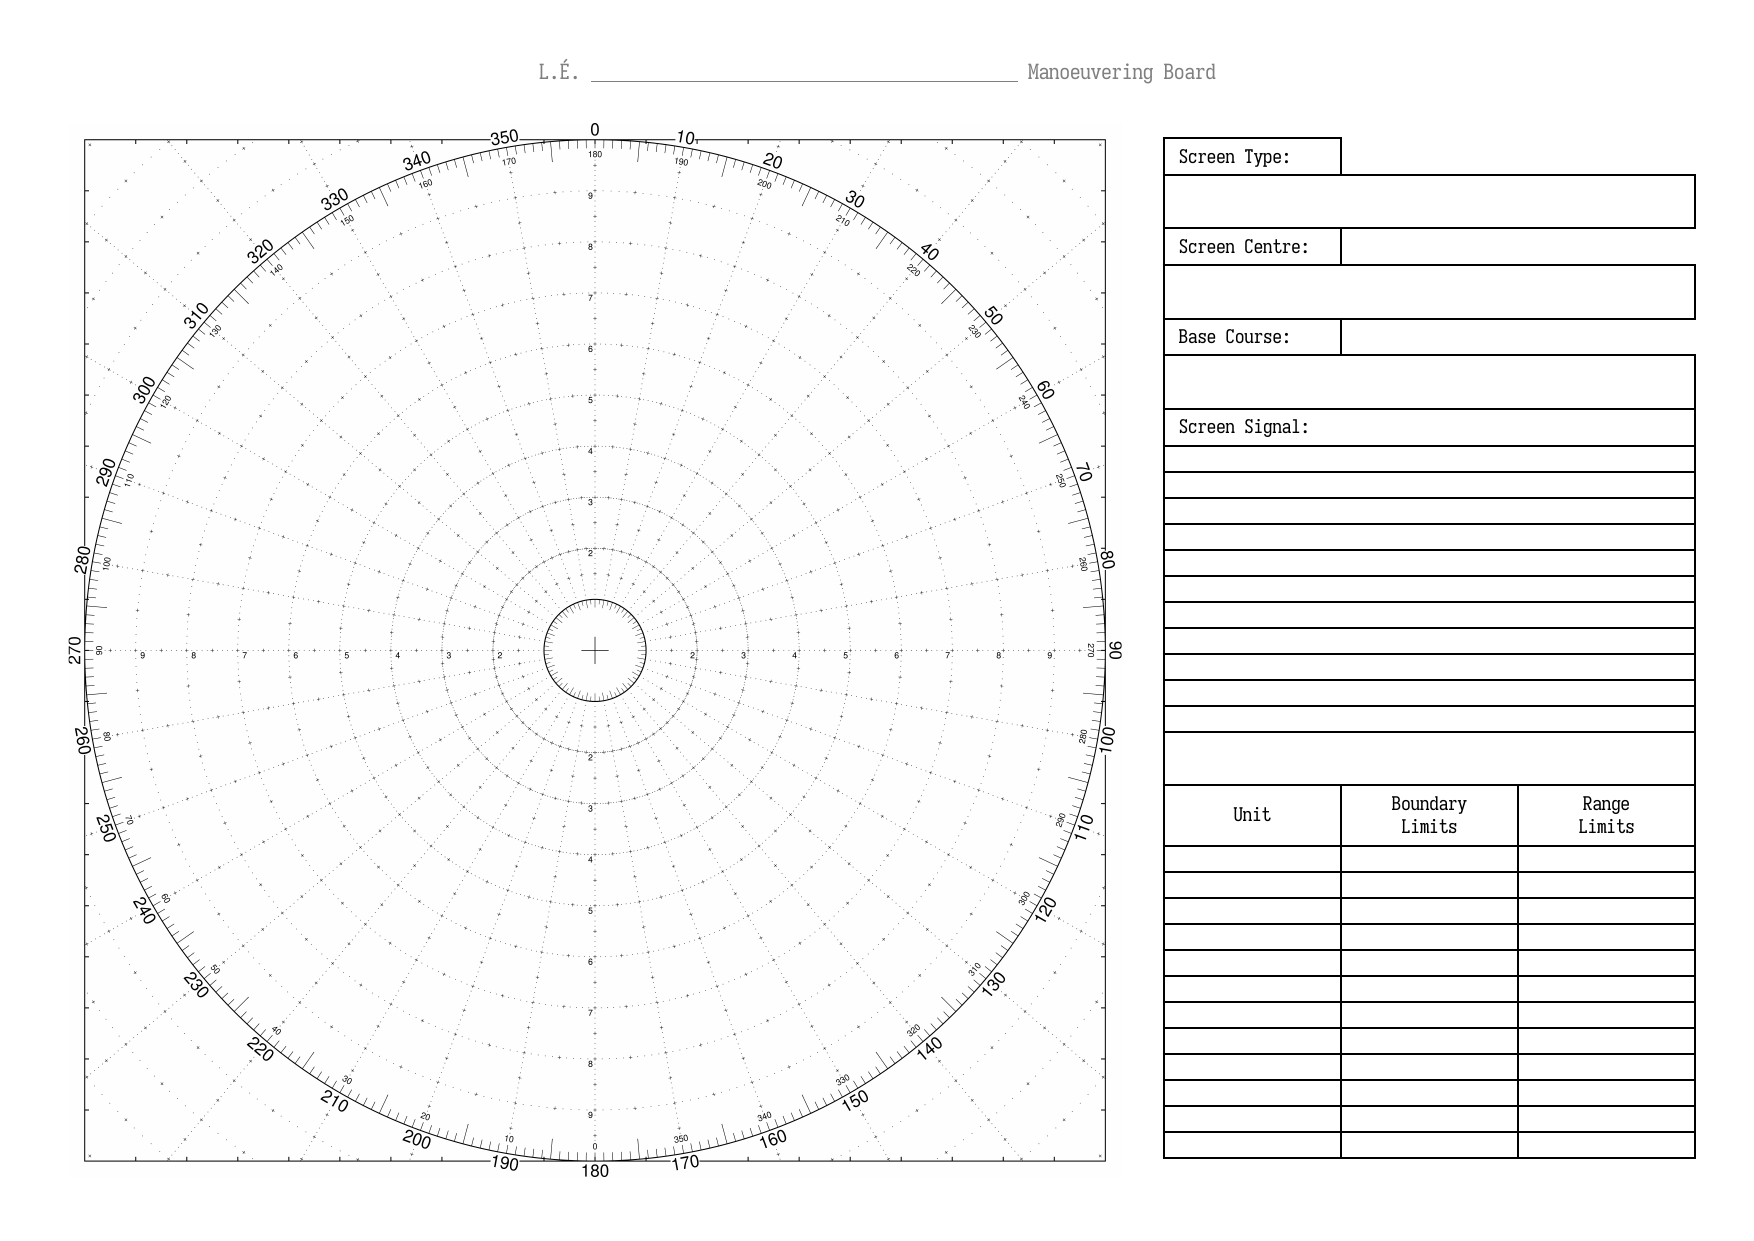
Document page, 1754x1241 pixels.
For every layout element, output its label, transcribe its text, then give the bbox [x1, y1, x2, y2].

table_cell [1342, 1133, 1517, 1157]
table_cell [1165, 356, 1694, 407]
table_cell [1519, 1055, 1694, 1079]
table_cell [1342, 1029, 1517, 1053]
table_cell [1519, 847, 1694, 871]
table_cell [1165, 925, 1340, 949]
table_header [1342, 137, 1518, 174]
table_cell [1342, 899, 1517, 923]
table_cell [1165, 473, 1694, 497]
table_cell [1519, 1107, 1694, 1131]
table_cell [1342, 925, 1517, 949]
table_cell [1342, 977, 1517, 1001]
table_cell Screen Signal: [1165, 410, 1694, 444]
table_cell [1165, 655, 1694, 679]
table_cell Range Limits [1519, 786, 1694, 844]
table_cell [1342, 951, 1517, 975]
table_cell [1165, 847, 1340, 871]
table_cell [1165, 977, 1340, 1001]
table_cell [1165, 873, 1340, 897]
table_cell [1519, 899, 1694, 923]
table_cell [1519, 873, 1694, 897]
table_cell [1165, 266, 1694, 317]
table_cell [1165, 525, 1694, 549]
table_cell [1519, 1133, 1694, 1157]
table_cell [1165, 1133, 1340, 1157]
table_cell Base Course: [1165, 320, 1340, 354]
table_cell [1165, 603, 1694, 627]
table_cell [1342, 847, 1517, 871]
table_header [1518, 137, 1695, 174]
table_cell [1342, 229, 1518, 264]
table_cell [1342, 1081, 1517, 1105]
table_cell [1342, 1055, 1517, 1079]
table_cell [1519, 1029, 1694, 1053]
table_cell [1519, 951, 1694, 975]
table_cell [1165, 1055, 1340, 1079]
table_cell [1342, 1107, 1517, 1131]
table_cell [1165, 681, 1694, 705]
table_cell [1165, 577, 1694, 601]
table_cell [1165, 176, 1694, 227]
table_header Screen Type: [1165, 139, 1340, 174]
table_cell Screen Centre: [1165, 229, 1340, 264]
table_cell [1165, 1003, 1340, 1027]
table_cell [1165, 1107, 1340, 1131]
table_cell [1165, 499, 1694, 523]
table_cell [1519, 925, 1694, 949]
text L.É. Manoeuvering Board [59, 59, 1695, 85]
table_cell [1342, 873, 1517, 897]
table_cell [1519, 977, 1694, 1001]
table_cell Unit [1165, 786, 1340, 844]
table_cell [1518, 229, 1695, 264]
table_cell [1342, 1003, 1517, 1027]
table_cell [1165, 1081, 1340, 1105]
table_cell [1165, 707, 1694, 731]
table_cell [1519, 1081, 1694, 1105]
table_cell [1165, 1029, 1340, 1053]
table_cell [1165, 951, 1340, 975]
table_cell Boundary Limits [1342, 786, 1517, 844]
table_cell [1165, 629, 1694, 653]
table_cell [1519, 1003, 1694, 1027]
table_cell [1165, 447, 1694, 471]
table_cell [1165, 733, 1694, 784]
table_cell [1165, 551, 1694, 575]
table_cell [1518, 320, 1695, 354]
table_cell [1165, 899, 1340, 923]
table_cell [1342, 320, 1518, 354]
